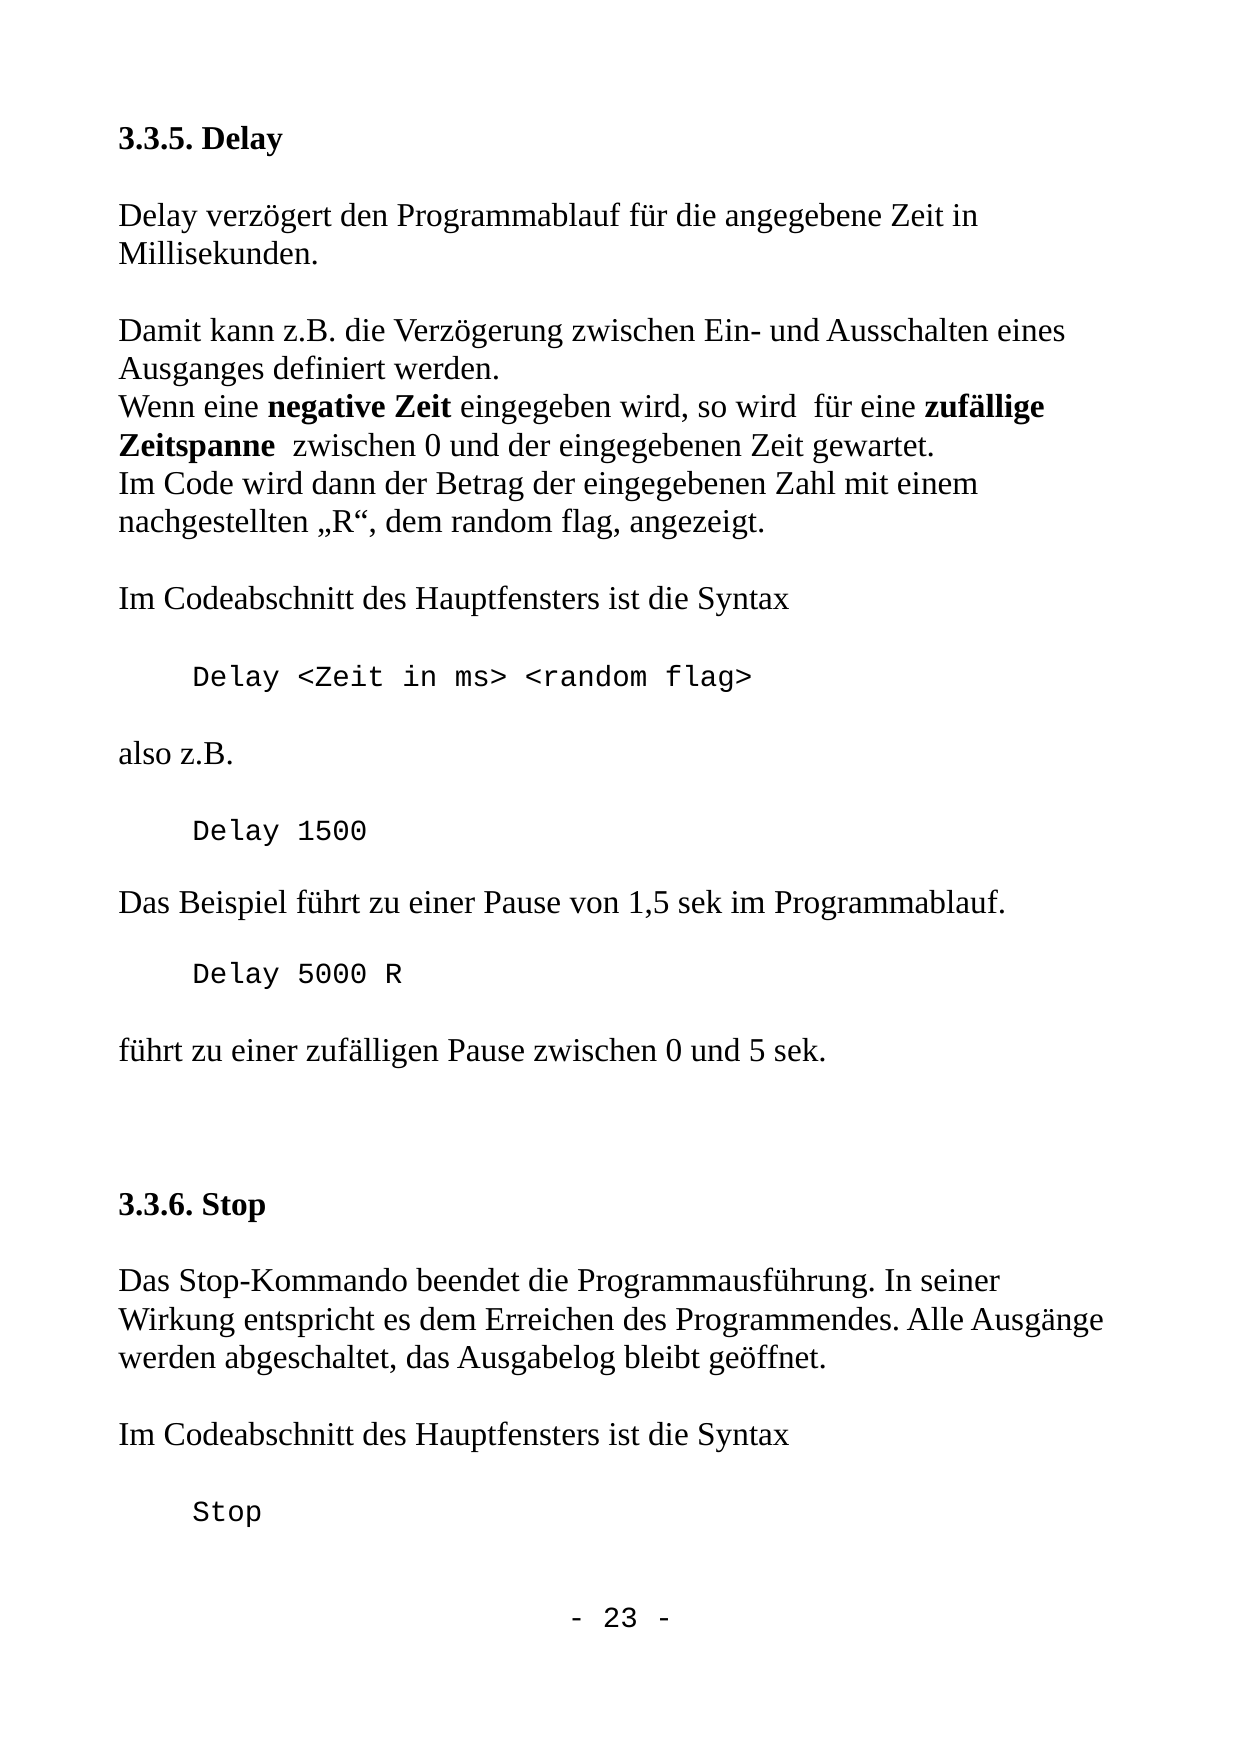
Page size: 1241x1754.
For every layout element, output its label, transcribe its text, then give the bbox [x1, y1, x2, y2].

text Im Codeabschnitt des Hauptfensters ist die Syntax [118, 1414, 1122, 1452]
text Delay verzögert den Programmablauf für die angegebene Zeit in Millisekunden. [118, 195, 1122, 271]
text Delay 1500 [118, 810, 1122, 849]
text 3.3.6. Stop [118, 1184, 1122, 1222]
text Wenn eine negative Zeit eingegeben wird, so wird für eine zufällige Zeitspanne zwischen 0 und der eingegebenen Zeit gewartet. [118, 386, 1122, 463]
text also z.B. [118, 733, 1122, 771]
text Das Beispiel führt zu einer Pause von 1,5 sek im Programmablauf. [118, 883, 1122, 921]
text Delay <Zeit in ms> <random flag> [118, 655, 1122, 695]
text Im Codeabschnitt des Hauptfensters ist die Syntax [118, 578, 1122, 616]
text Das Stop-Kommando beendet die Programmausführung. In seiner Wirkung entspricht es dem Erreichen des Programmendes. Alle Ausgänge werden abgeschaltet, das Ausgabelog bleibt geöffnet. [118, 1261, 1122, 1376]
text Damit kann z.B. die Verzögerung zwischen Ein- und Ausschalten eines Ausganges definiert werden. [118, 310, 1122, 386]
text Delay 5000 R [118, 959, 1122, 992]
text 3.3.5. Delay [118, 118, 1122, 156]
text Stop [118, 1491, 1122, 1531]
text führt zu einer zufälligen Pause zwischen 0 und 5 sek. [118, 1031, 1122, 1069]
text Im Code wird dann der Betrag der eingegebenen Zahl mit einem nachgestellten „R“, dem random flag, angezeigt. [118, 463, 1122, 540]
